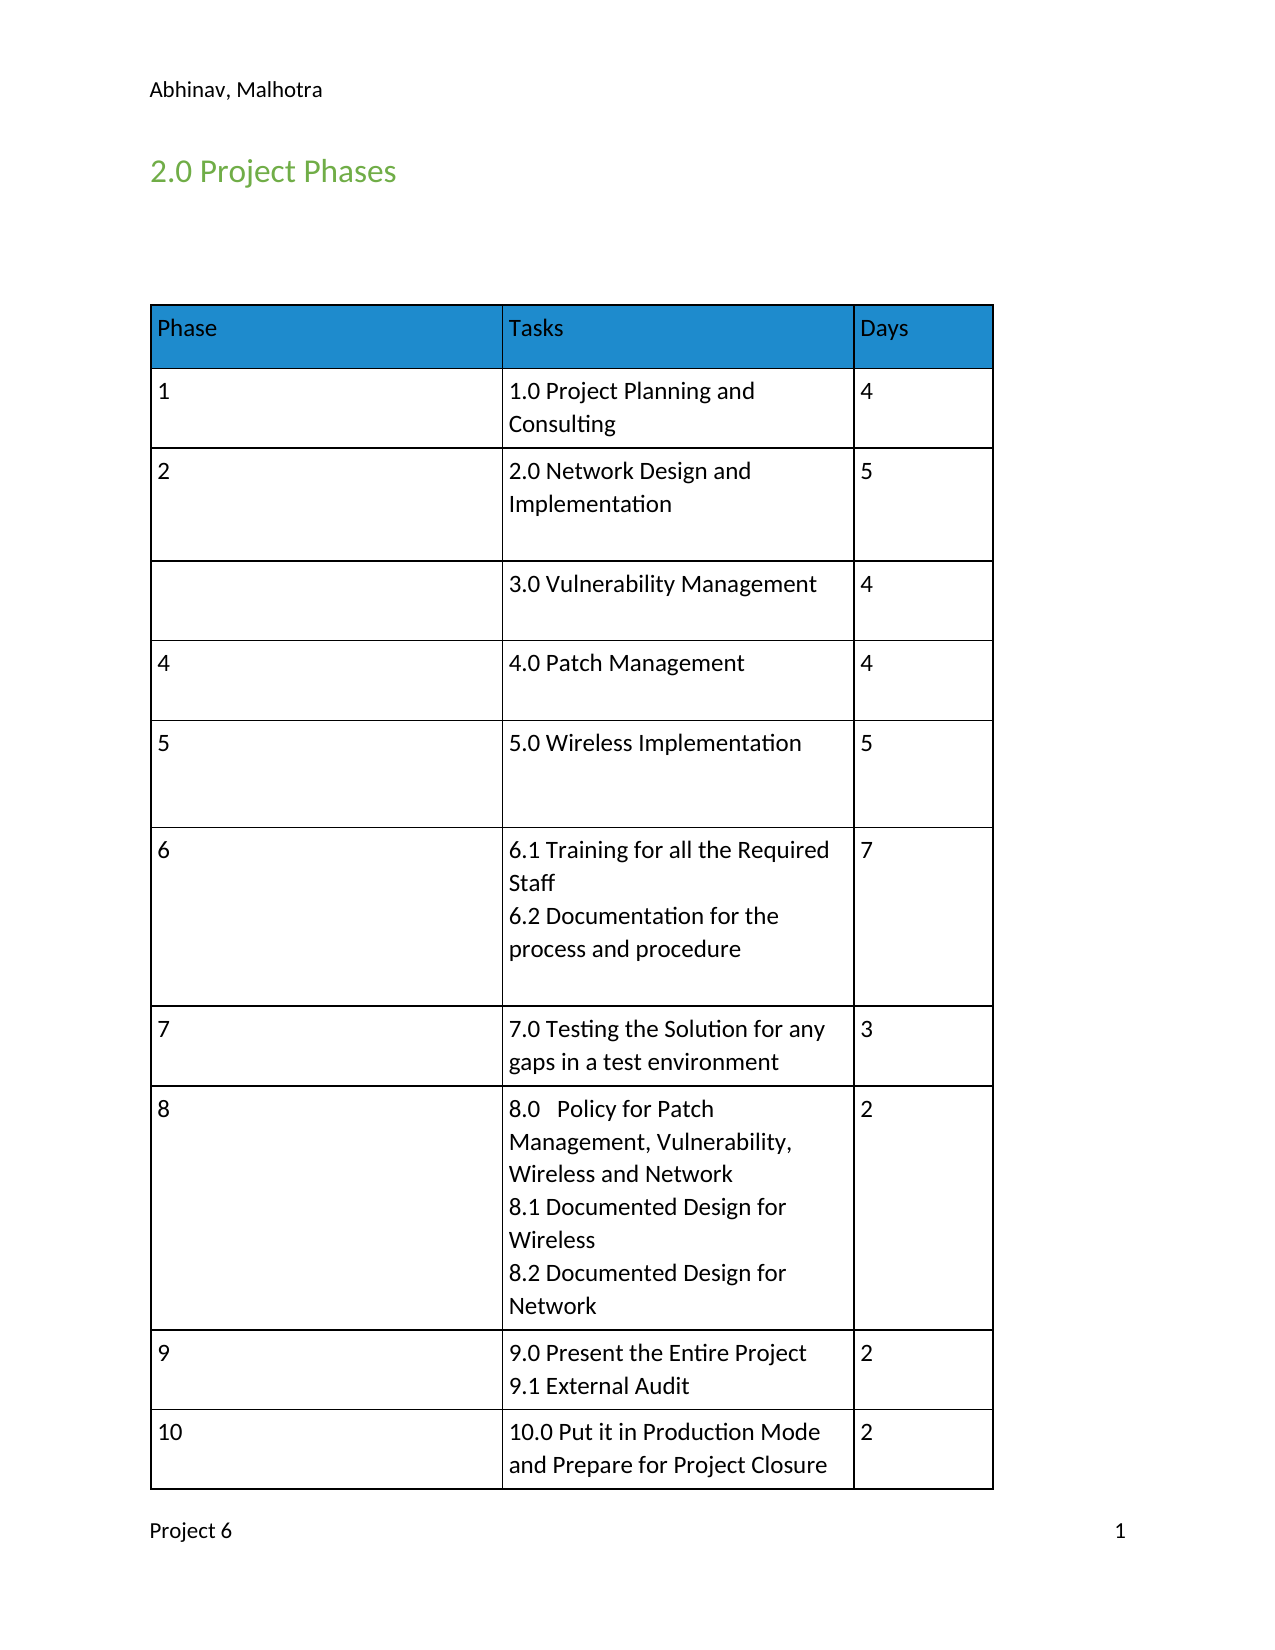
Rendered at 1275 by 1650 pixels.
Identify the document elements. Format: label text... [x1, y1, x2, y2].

table_cell [152, 562, 502, 640]
table_cell 3.0 Vulnerability Management [503, 562, 853, 640]
table_cell 5.0 Wireless Implementation [503, 721, 853, 827]
table_cell 4 [855, 562, 992, 640]
table_cell 10.0 Put it in Production Mode and Prepare for Project Closure [503, 1410, 853, 1488]
table_cell 1.0 Project Planning and Consulting [503, 369, 853, 447]
table_cell 4 [855, 641, 992, 719]
table_cell 4 [855, 369, 992, 447]
table_cell 7.0 Testing the Solution for any gaps in a test environment [503, 1007, 853, 1085]
table_cell 10 [152, 1410, 502, 1488]
table_cell 2.0 Network Design and Implementation [503, 449, 853, 560]
table_cell 9 [152, 1331, 502, 1409]
table_header Days [855, 306, 992, 368]
table_cell 8.0 Policy for Patch Management, Vulnerability, Wireless and Network 8.1 Documented Design for Wireless 8.2 Documented Design for Network [503, 1087, 853, 1329]
table_header Tasks [503, 306, 853, 368]
table_cell 2 [855, 1331, 992, 1409]
table_cell 6 [152, 828, 502, 1005]
table_cell 7 [152, 1007, 502, 1085]
table_cell 1 [152, 369, 502, 447]
table_cell 2 [855, 1087, 992, 1329]
table_cell 2 [855, 1410, 992, 1488]
table_cell 6.1 Training for all the Required Staff 6.2 Documentation for the process and procedure [503, 828, 853, 1005]
table_cell 3 [855, 1007, 992, 1085]
table_cell 4 [152, 641, 502, 719]
table_header Phase [152, 306, 502, 368]
table_cell 5 [152, 721, 502, 827]
table_cell 5 [855, 449, 992, 560]
text 2.0 Project Phases [150, 150, 1125, 191]
table_cell 9.0 Present the Entire Project 9.1 External Audit [503, 1331, 853, 1409]
table_cell 7 [855, 828, 992, 1005]
table_cell 2 [152, 449, 502, 560]
table_cell 4.0 Patch Management [503, 641, 853, 719]
table_cell 8 [152, 1087, 502, 1329]
table_cell 5 [855, 721, 992, 827]
